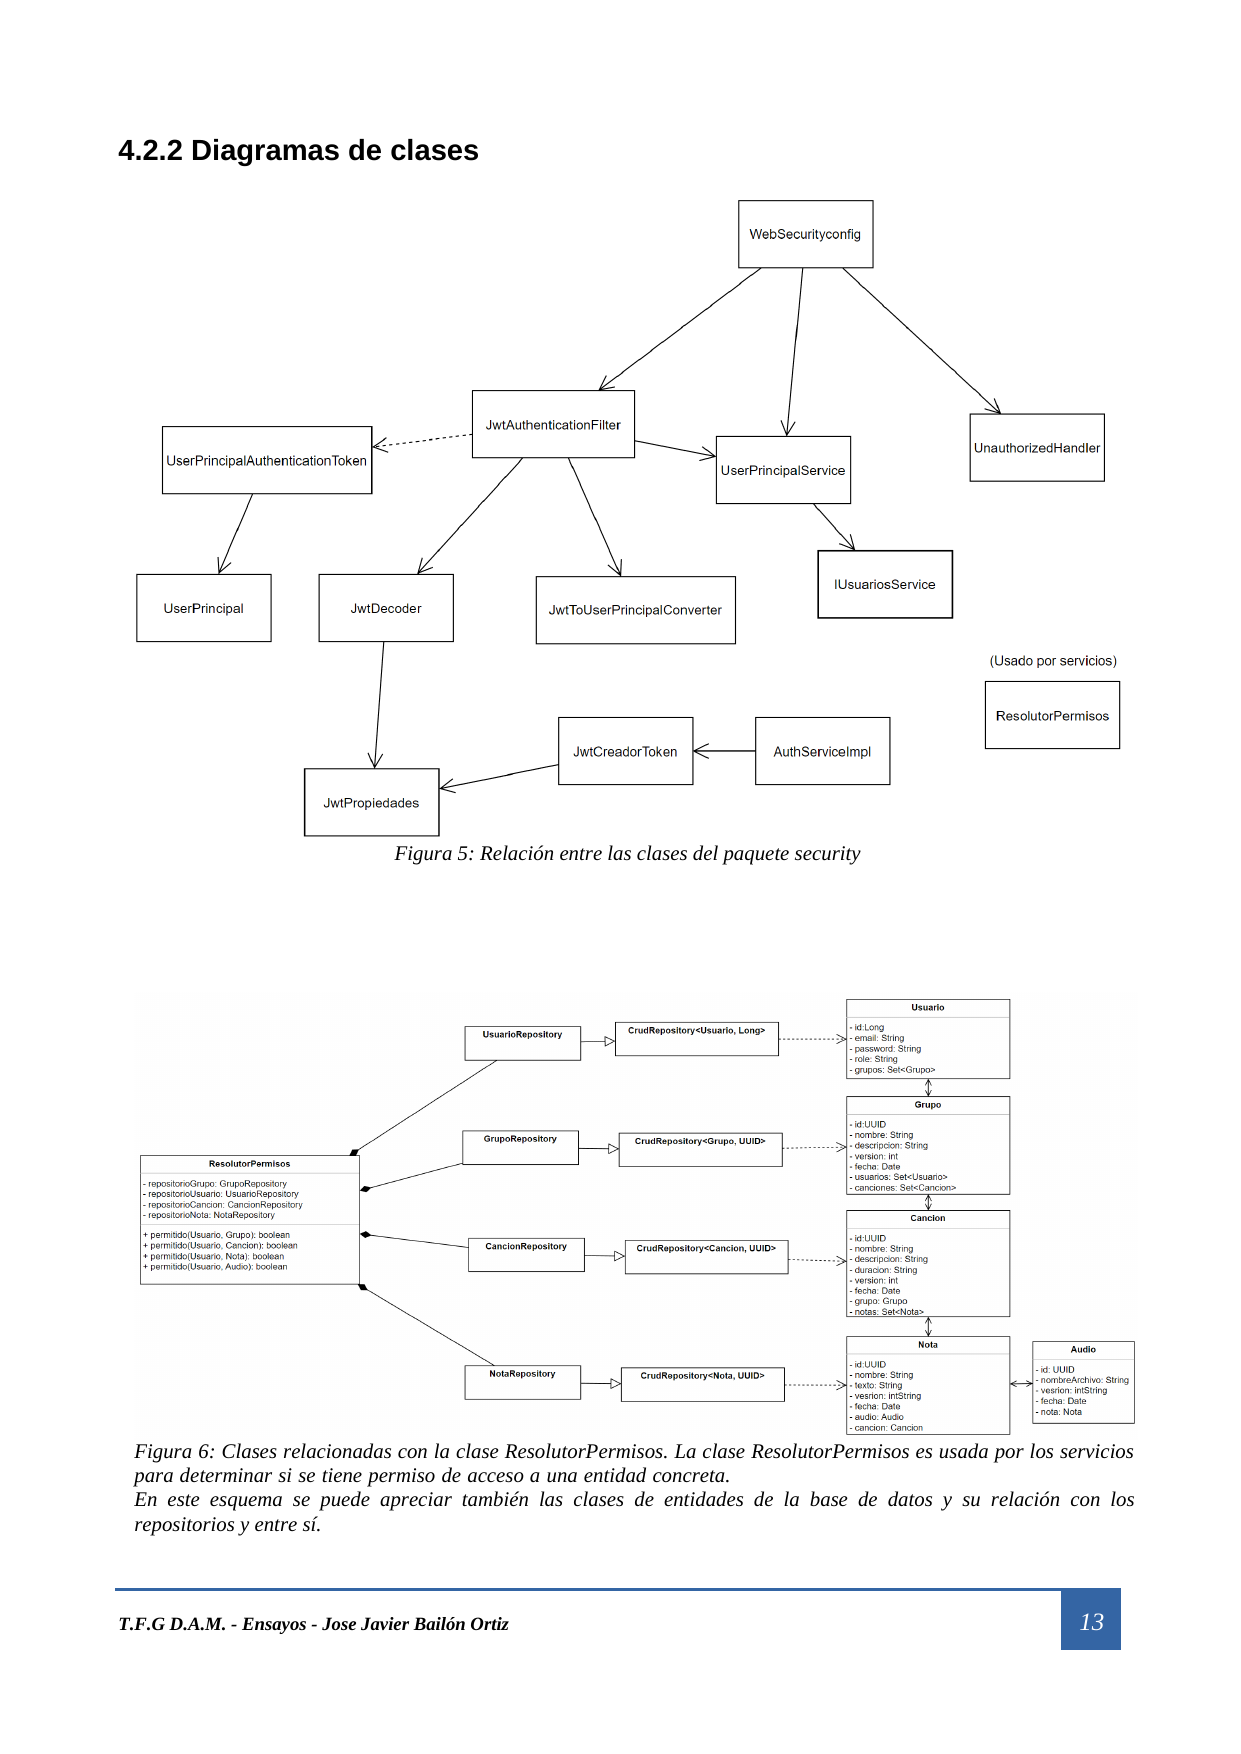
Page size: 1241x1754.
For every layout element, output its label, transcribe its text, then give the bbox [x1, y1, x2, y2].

text Figura 6: Clases relacionadas con la clase ResolutorPermisos. La clase ResolutorPermisos es usada por los servicios para determinar si se tiene permiso de acceso a una entidad concreta. En este esquema se puede apreciar también las clases de entidades de la base de datos y su relación con los repositorios y entre sí. [134, 1440, 1138, 1536]
picture [134, 992, 1139, 1440]
picture [126, 194, 1131, 841]
subtitle 4.2.2 Diagramas de clases [118, 133, 1122, 166]
text Figura 5: Relación entre las clases del paquete security [127, 841, 1131, 865]
